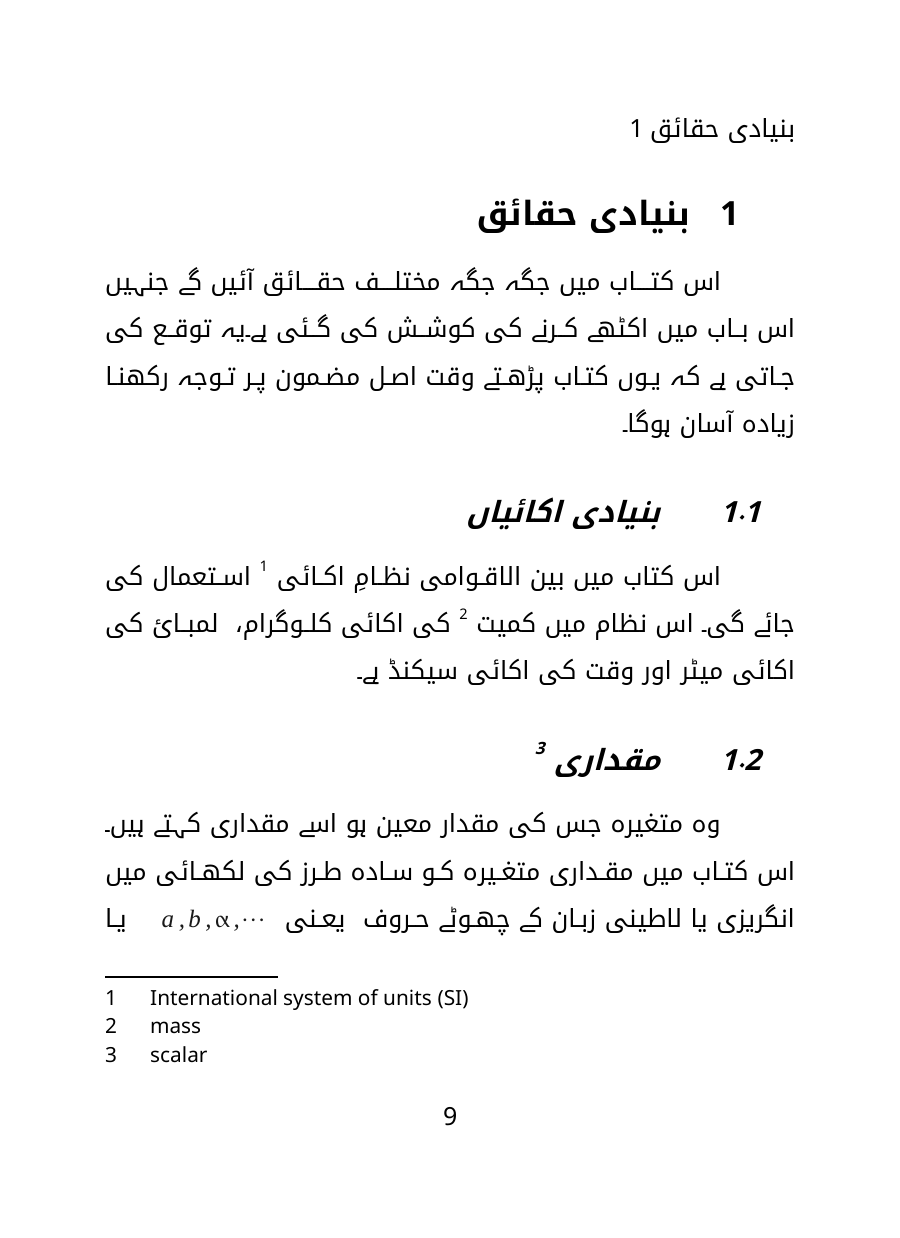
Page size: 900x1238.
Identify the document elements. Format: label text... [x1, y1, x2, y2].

text International system of units (SI) [105, 983, 795, 1012]
subtitle مقداری [105, 733, 720, 788]
text اس کتاب میں بین الاقوامی نظامِ اکائی استعمال کی جائے گی۔ اس نظام میں کمیت کی اکائی کلوگرام، لمبائ کی اکائی میٹر اور وقت کی اکائی سیکنڈ ہے۔ [105, 553, 795, 695]
list scalar [105, 1040, 795, 1068]
subtitle بنیادی حقائق [105, 182, 720, 246]
text وہ متغیرہ جس کی مقدار معین ہو اسے مقداری کہتے ہیں۔ اس کتاب میں مقداری متغیرہ کو سادہ طرز کی لکھائی میں انگریزی یا لاطینی زبان کے چھوٹے حروف یعنی یا بڑے حروف یعنی سے ظاہر کیا جائے گا، مثلاً برقی رو کو یاسے ظاہر کیا جاتا ہے۔ [105, 801, 795, 943]
subtitle بنیادی اکائیاں [105, 485, 720, 541]
text اس کتاب میں جگہ جگہ مختلف حقائق آئیں گے جنہیں اس باب میں اکٹھے کرنے کی کوشش کی گئی ہے۔یہ توقع کی جاتی ہے کہ یوں کتاب پڑھتے وقت اصل مضمون پر توجہ رکھنا زیادہ آسان ہوگا۔ [105, 258, 795, 448]
text mass [105, 1012, 795, 1040]
